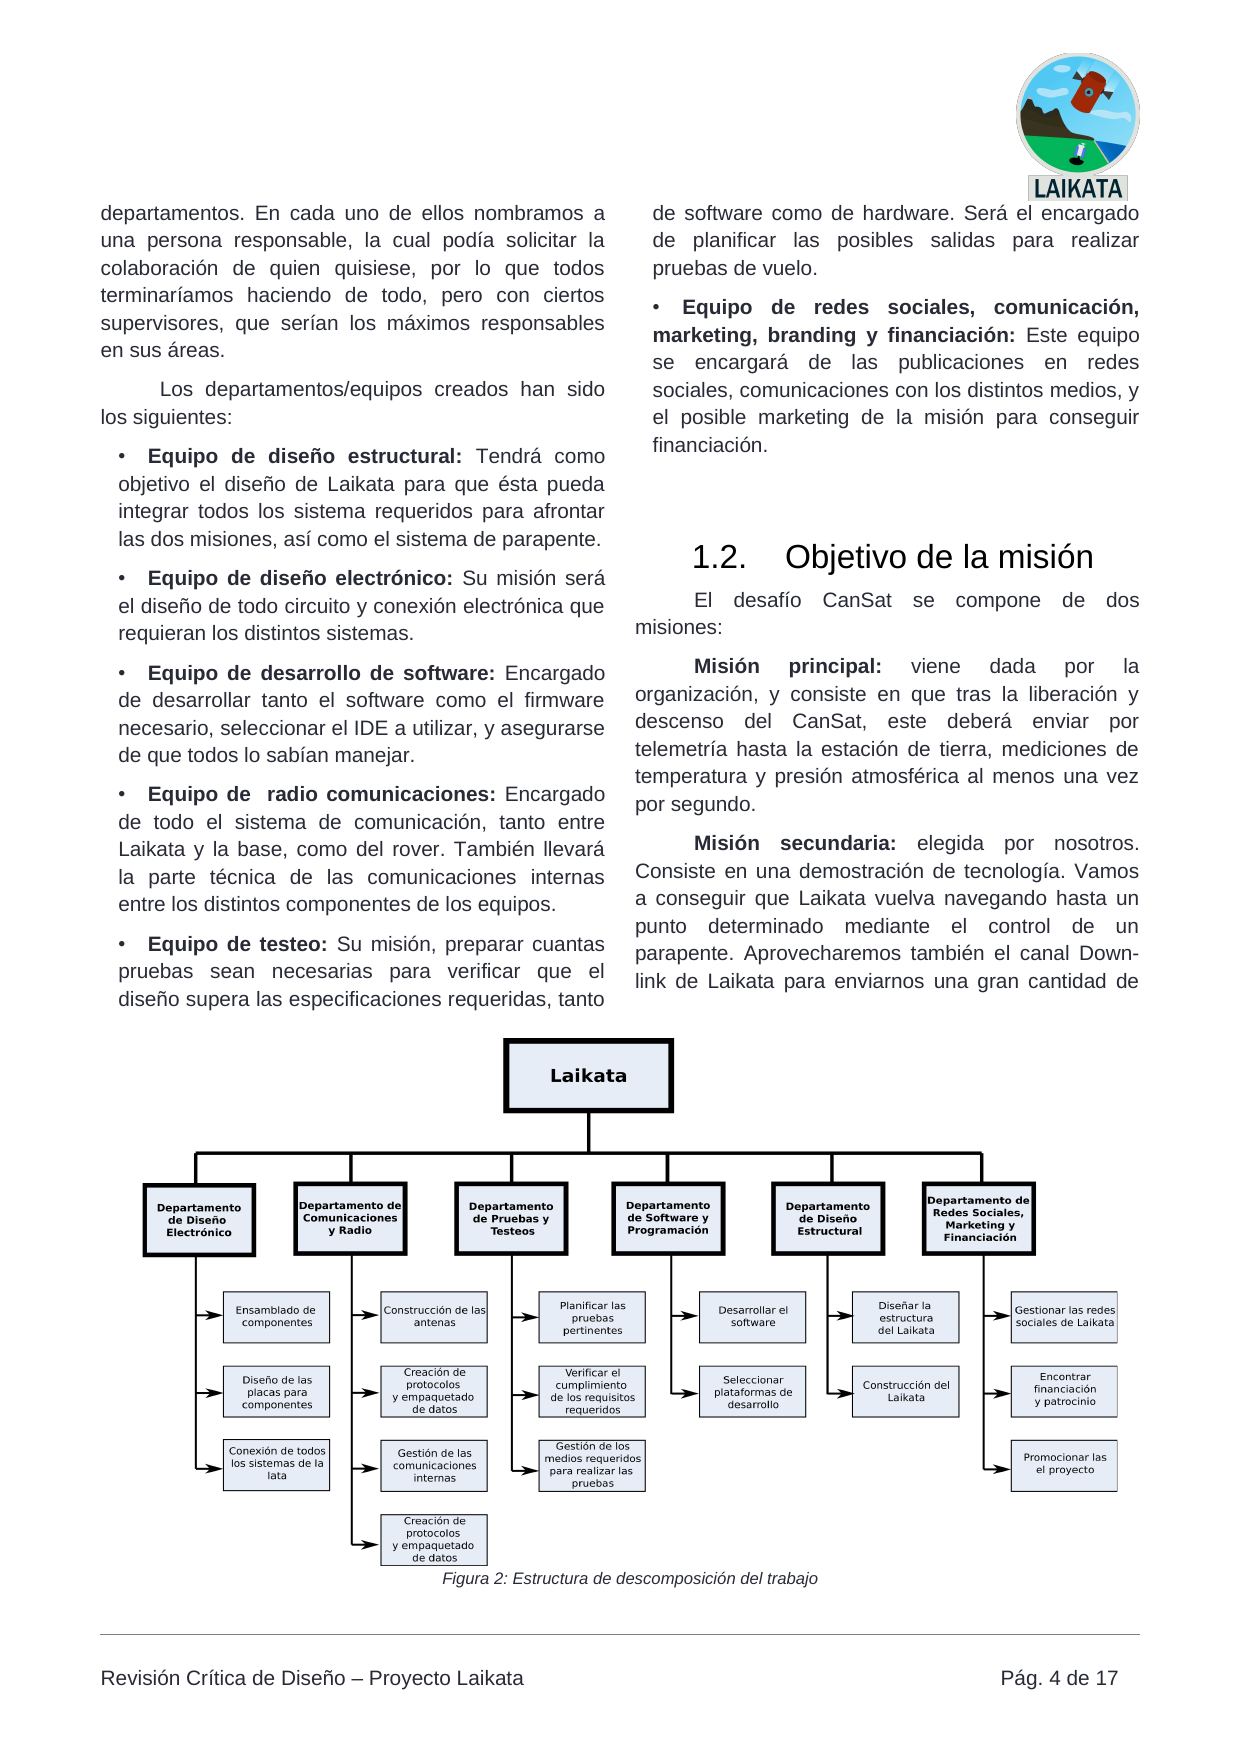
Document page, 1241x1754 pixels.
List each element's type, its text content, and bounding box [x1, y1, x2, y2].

text Los departamentos/equipos creados han sido los siguientes: [100, 377, 605, 429]
text El desafío CanSat se compone de dos misiones: [635, 588, 1140, 639]
list Equipo de diseño electrónico: Su misión será el diseño de todo circuito y conexión electrónica que requieran los distintos sistemas. [118, 566, 605, 645]
text Misión principal: viene dada por la organización, y consiste en que tras la liberación y descenso del CanSat, este deberá enviar por telemetría hasta la estación de tierra, mediciones de temperatura y presión atmosférica al menos una vez por segundo. [635, 654, 1140, 816]
list Equipo de radio comunicaciones: Encargado de todo el sistema de comunicación, tanto entre Laikata y la base, como del rover. También llevará la parte técnica de las comunicaciones internas entre los distintos componentes de los equipos. [118, 782, 605, 916]
list Equipo de desarrollo de software: Encargado de desarrollar tanto el software como el firmware necesario, seleccionar el IDE a utilizar, y asegurarse de que todos lo sabían manejar. [118, 660, 605, 767]
list de software como de hardware. Será el encargado de planificar las posibles salidas para realizar pruebas de vuelo. [652, 201, 1140, 279]
list Equipo de diseño estructural: Tendrá como objetivo el diseño de Laikata para que ésta pueda integrar todos los sistema requeridos para afrontar las dos misiones, así como el sistema de parapente. [118, 444, 605, 551]
list Equipo de testeo: Su misión, preparar cuantas pruebas sean necesarias para verificar que el diseño supera las especificaciones requeridas, tanto [118, 932, 605, 1011]
picture [142, 1038, 1118, 1566]
text Misión secundaria: elegida por nosotros. Consiste en una demostración de tecnología. Vamos a conseguir que Laikata vuelva navegando hasta un punto determinado mediante el control de un parapente. Aprovecharemos también el canal Down-link de Laikata para enviarnos una gran cantidad de [635, 831, 1140, 993]
text departamentos. En cada uno de ellos nombramos a una persona responsable, la cual podía solicitar la colaboración de quien quisiese, por lo que todos terminaríamos haciendo de todo, pero con ciertos supervisores, que serían los máximos responsables en sus áreas. [100, 201, 605, 362]
subtitle Objetivo de la misión [747, 537, 1140, 575]
list Figura 2: Estructura de descomposición del trabajo [117, 1025, 1143, 1588]
list Equipo de redes sociales, comunicación, marketing, branding y financiación: Este equipo se encargará de las publicaciones en redes sociales, comunicaciones con los distintos medios, y el posible marketing de la misión para conseguir financiación. [652, 295, 1140, 456]
picture [1016, 53, 1140, 201]
